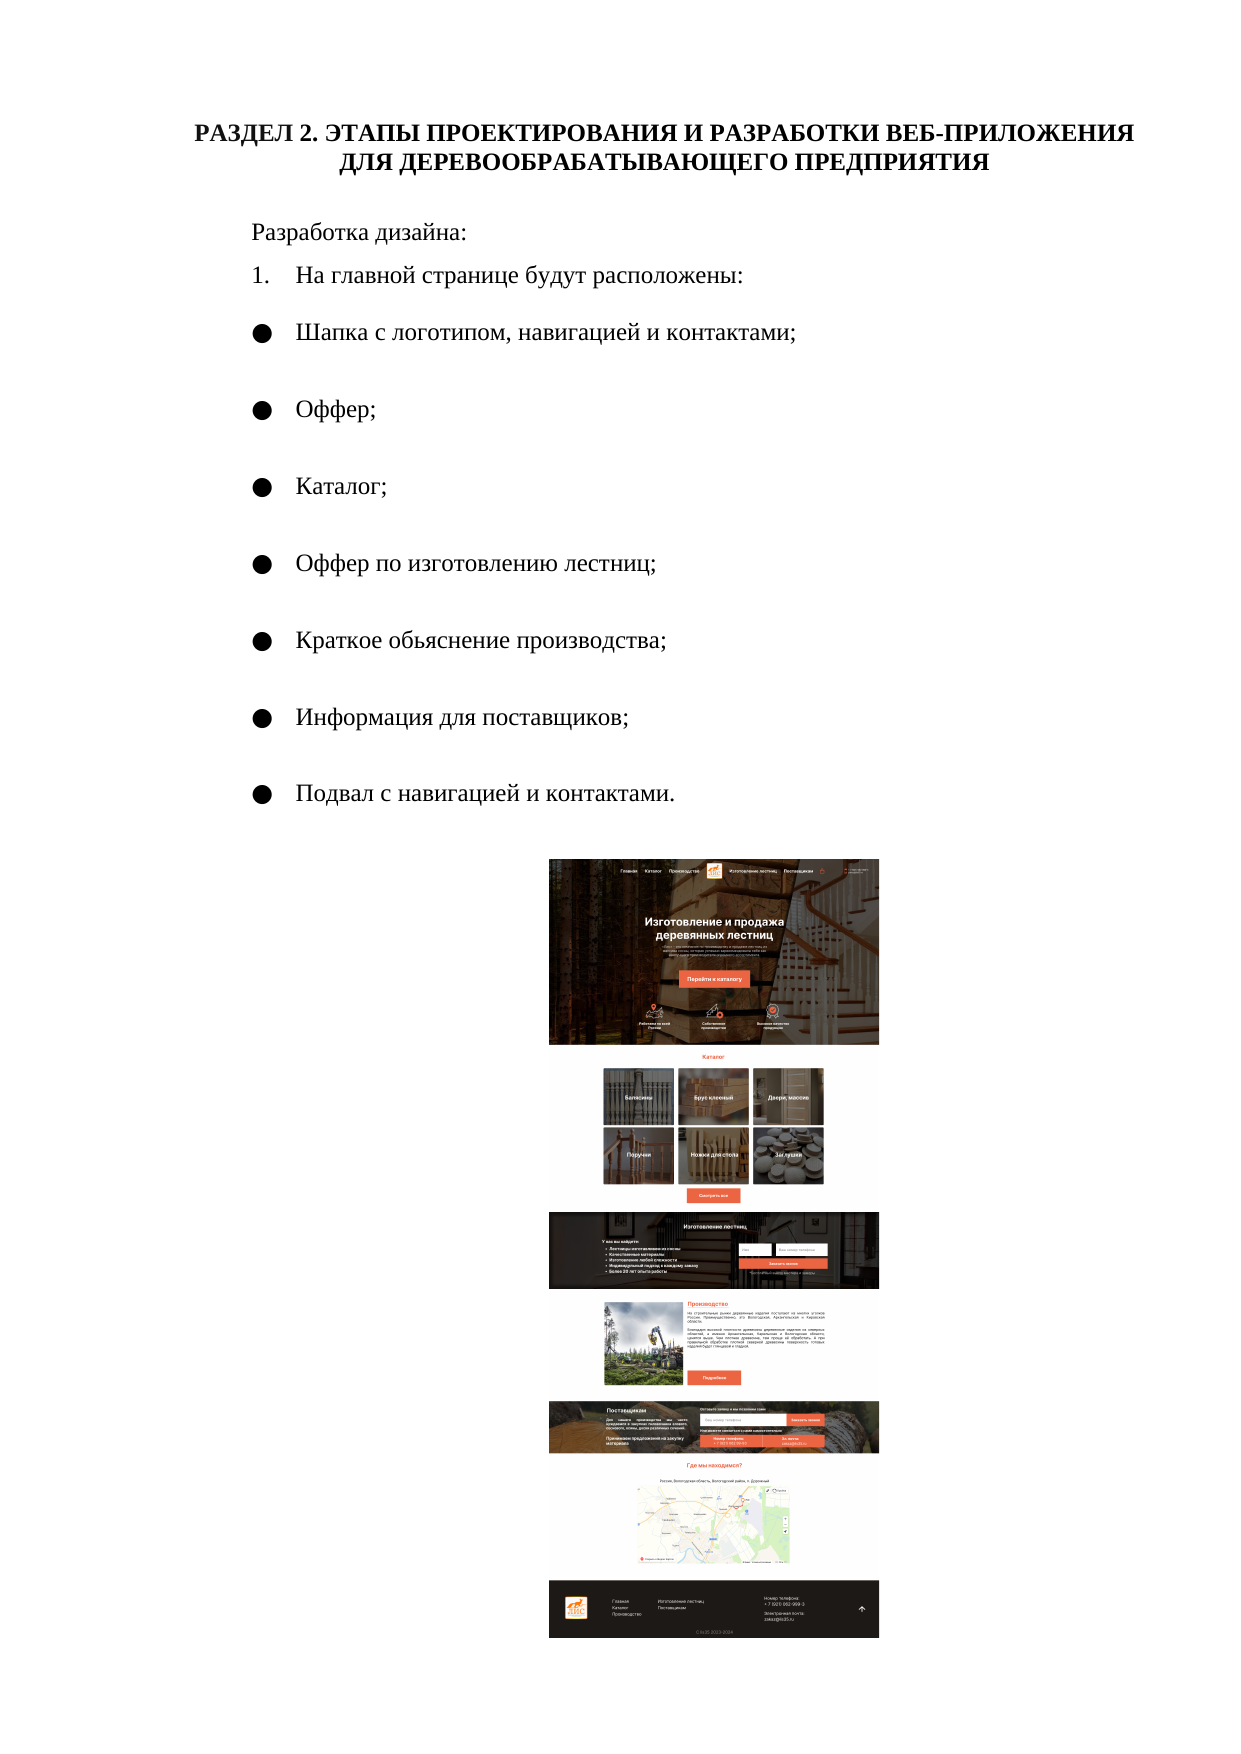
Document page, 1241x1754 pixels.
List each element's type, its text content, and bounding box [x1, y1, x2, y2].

list Краткое обьяснение производства; [177, 611, 1152, 662]
list Оффер по изготовлению лестниц; [177, 534, 1152, 585]
picture [549, 859, 880, 1638]
list Оффер; [177, 380, 1152, 432]
list На главной странице будут расположены: [177, 260, 1152, 289]
list Каталог; [177, 457, 1152, 508]
list Информация для поставщиков; [177, 688, 1152, 739]
text Разработка дизайна: [177, 217, 1152, 246]
text РАЗДЕЛ 2. ЭТАПЫ ПРОЕКТИРОВАНИЯ И РАЗРАБОТКИ ВЕБ-ПРИЛОЖЕНИЯ ДЛЯ ДЕРЕВООБРАБАТЫВАЮЩЕГО ПРЕДПРИЯТИЯ [177, 118, 1152, 176]
list Подвал с навигацией и контактами. [177, 765, 1152, 816]
list Шапка с логотипом, навигацией и контактами; [177, 303, 1152, 355]
